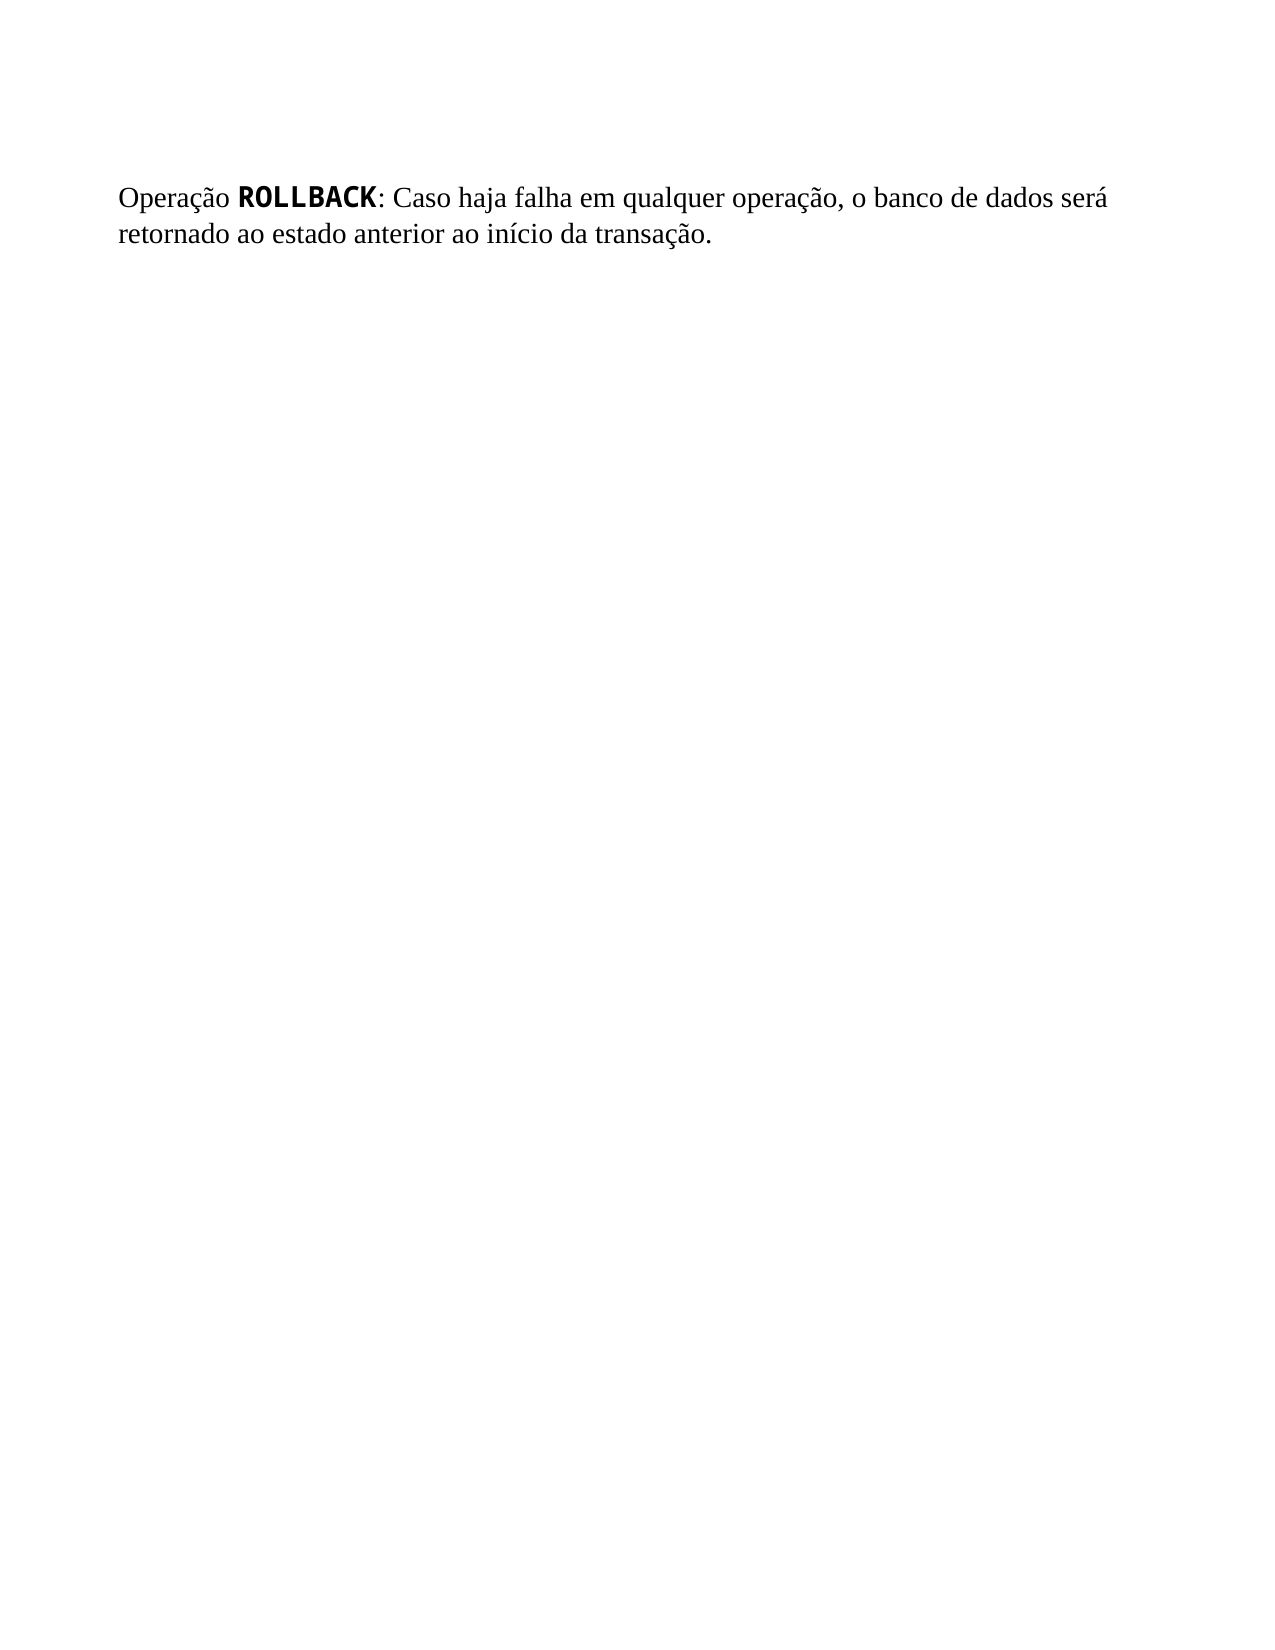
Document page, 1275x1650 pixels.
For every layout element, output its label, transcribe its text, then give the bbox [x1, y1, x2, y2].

text Operação ROLLBACK: Caso haja falha em qualquer operação, o banco de dados será retornado ao estado anterior ao início da transação. [118, 176, 1157, 249]
